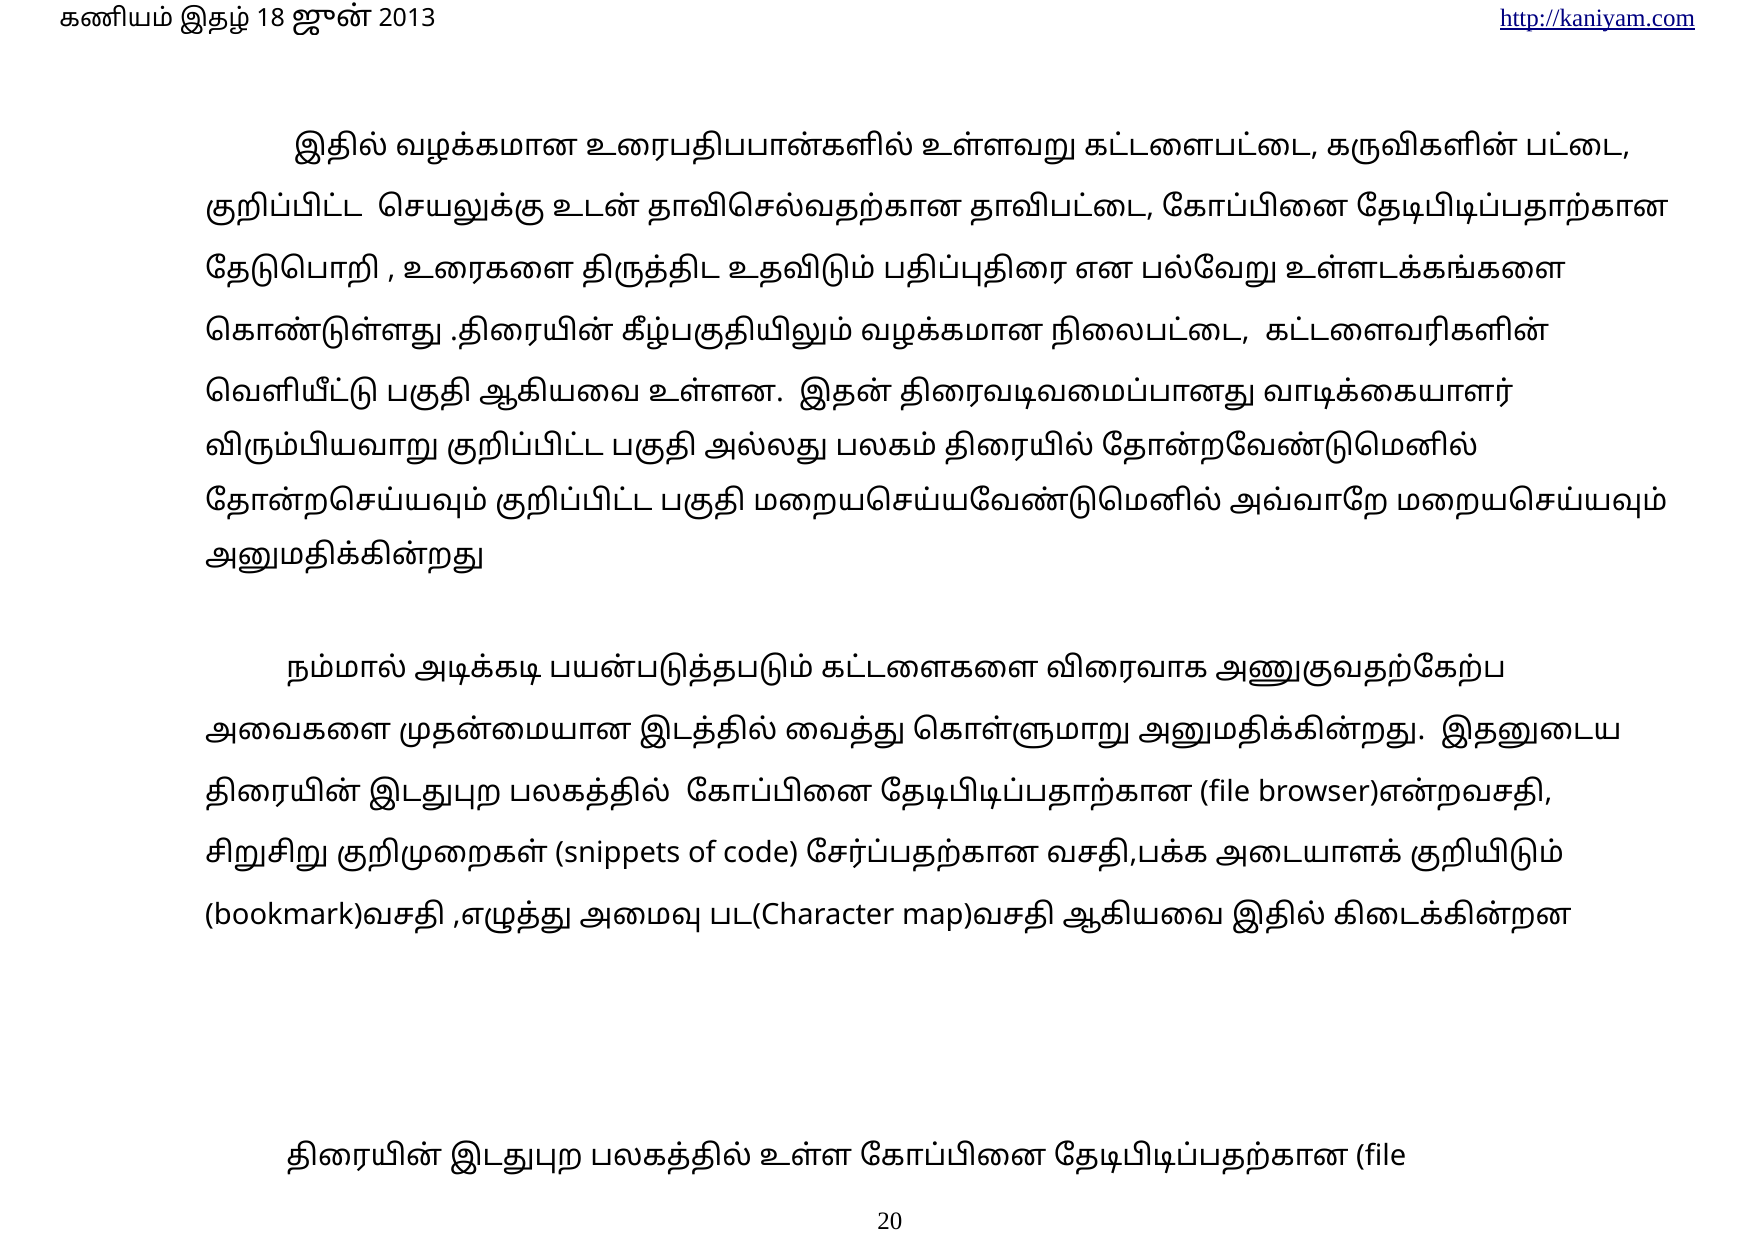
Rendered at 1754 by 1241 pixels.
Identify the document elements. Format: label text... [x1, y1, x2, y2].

text இதில் வழக்கமான உரைபதிபபான்களில் உள்ளவறு கட்டளைபட்டை, கருவிகளின் பட்டை, குறிப்பிட்ட செயலுக்கு உடன் தாவிசெல்வதற்கான தாவிபட்டை, கோப்பினை தேடிபிடிப்பதாற்கான தேடுபொறி , உரைகளை திருத்திட உதவிடும் பதிப்புதிரை என பல்வேறு உள்ளடக்கங்களை கொண்டுள்ளது .திரையின் கீழ்பகுதியிலும் வழக்கமான நிலைபட்டை, கட்டளைவரிகளின் வெளியீட்டு பகுதி ஆகியவை உள்ளன. இதன் திரைவடிவமைப்பானது வாடிக்கையாளர் விரும்பியவாறு குறிப்பிட்ட பகுதி அல்லது பலகம் திரையில் தோன்றவேண்டுமெனில் தோன்றசெய்யவும் குறிப்பிட்ட பகுதி மறையசெய்யவேண்டுமெனில் அவ்வாறே மறையசெய்யவும் அனுமதிக்கின்றது [205, 124, 1695, 575]
text நம்மால் அடிக்கடி பயன்படுத்தபடும் கட்டளைகளை விரைவாக அணுகுவதற்கேற்ப அவைகளை முதன்மையான இடத்தில் வைத்து கொள்ளுமாறு அனுமதிக்கின்றது. இதனுடைய திரையின் இடதுபுற பலகத்தில் கோப்பினை தேடிபிடிப்பதாற்கான (file browser)என்றவசதி, சிறுசிறு குறிமுறைகள் (snippets of code) சேர்ப்பதற்கான வசதி,பக்க அடையாளக் குறியிடும் (bookmark)வசதி ,எழுத்து அமைவு பட(Character map)வசதி ஆகியவை இதில் கிடைக்கின்றன [205, 652, 1695, 935]
text திரையின் இடதுபுற பலகத்தில் உள்ள கோப்பினை தேடிபிடிப்பதற்கான (file [205, 1134, 1695, 1176]
